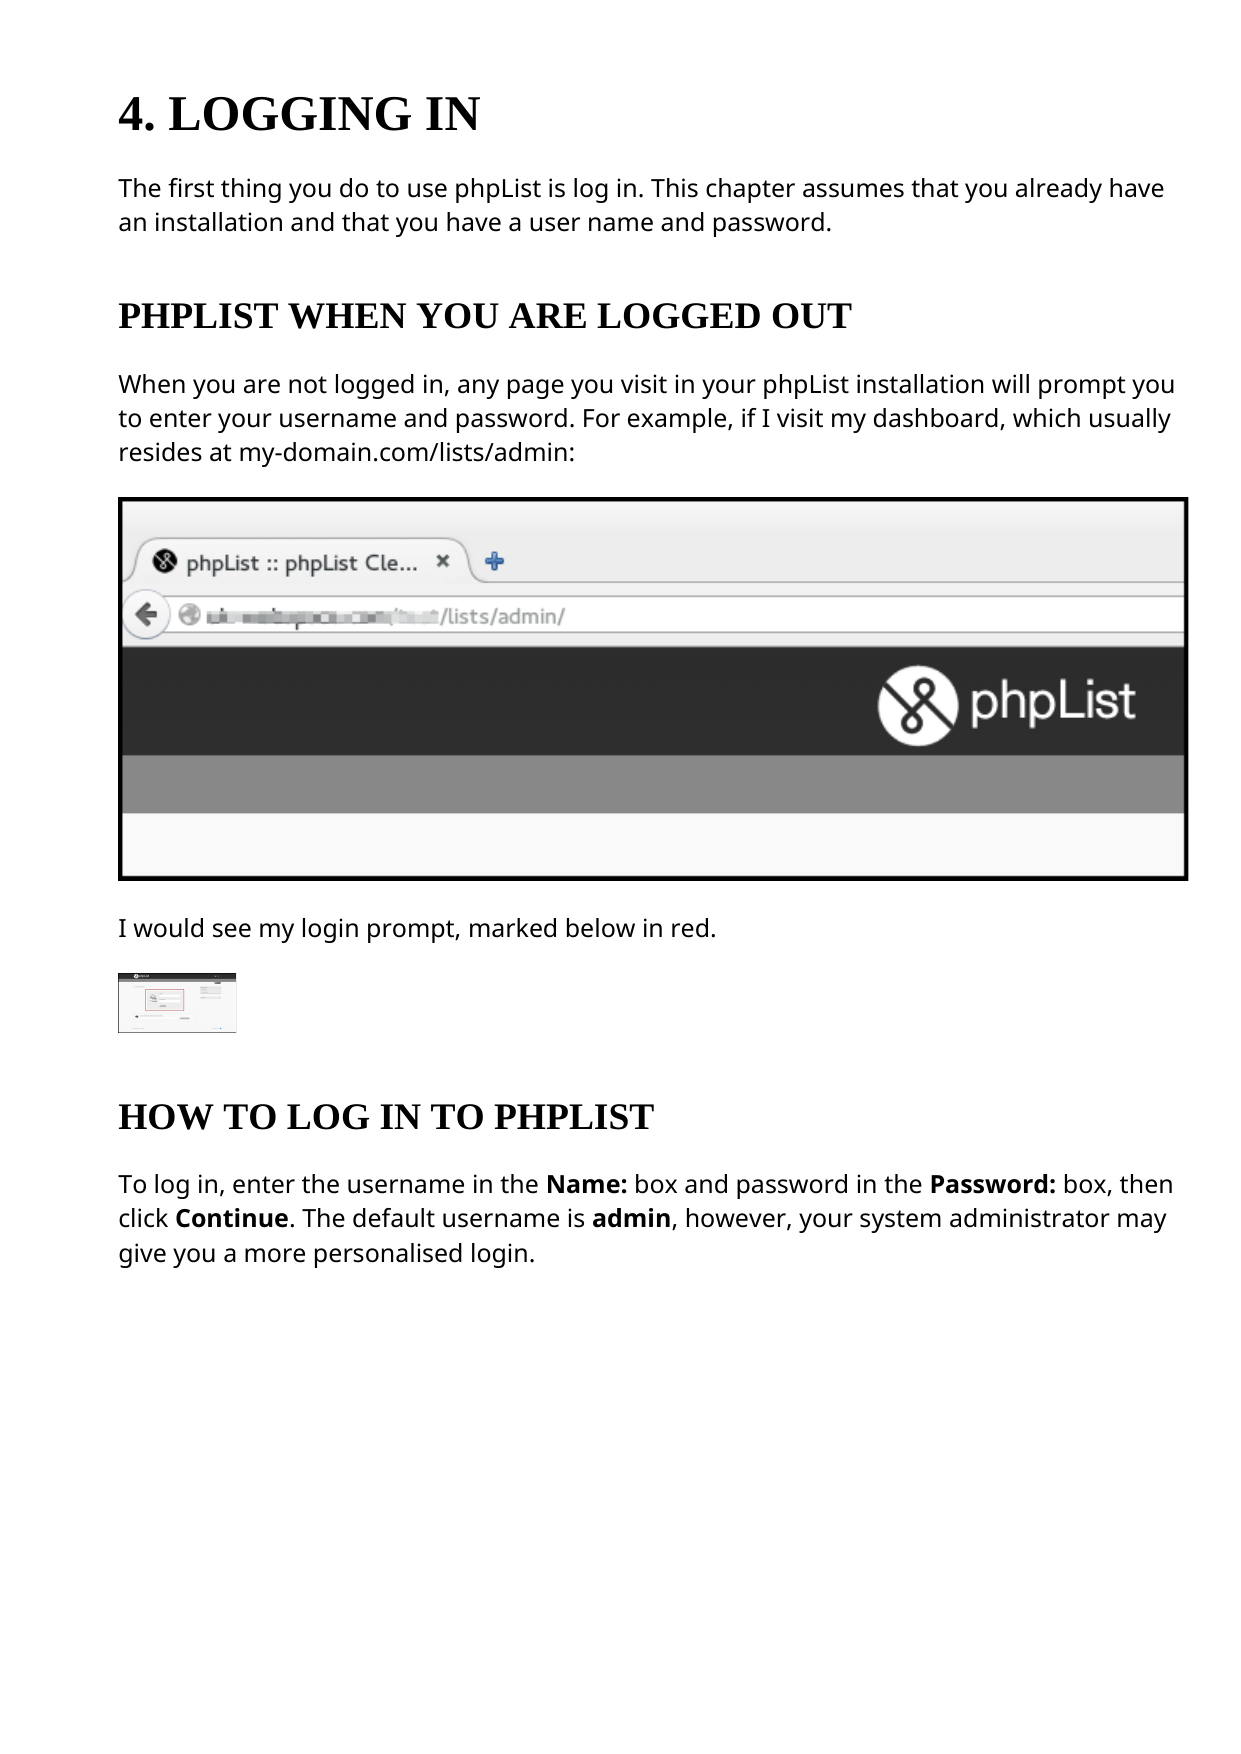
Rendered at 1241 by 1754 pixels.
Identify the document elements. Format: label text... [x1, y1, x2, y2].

subtitle phpList when you are logged out [118, 294, 1181, 337]
text I would see my login prompt, marked below in red. [118, 910, 1181, 944]
text The first thing you do to use phpList is log in. This chapter assumes that you already have an installation and that you have a user name and password. [118, 171, 1181, 239]
subtitle How to log in to phpList [118, 1094, 1181, 1138]
picture [118, 497, 1189, 881]
picture [118, 973, 237, 1033]
subtitle 4. Logging In [118, 84, 1181, 142]
text To log in, enter the username in the Name: box and password in the Password: box, then click Continue. The default username is admin, however, your system administrator may give you a more personalised login. [118, 1167, 1181, 1269]
text When you are not logged in, any page you visit in your phpList installation will prompt you to enter your username and password. For example, if I visit my dashboard, which usually resides at my-domain.com/lists/admin: [118, 366, 1181, 468]
